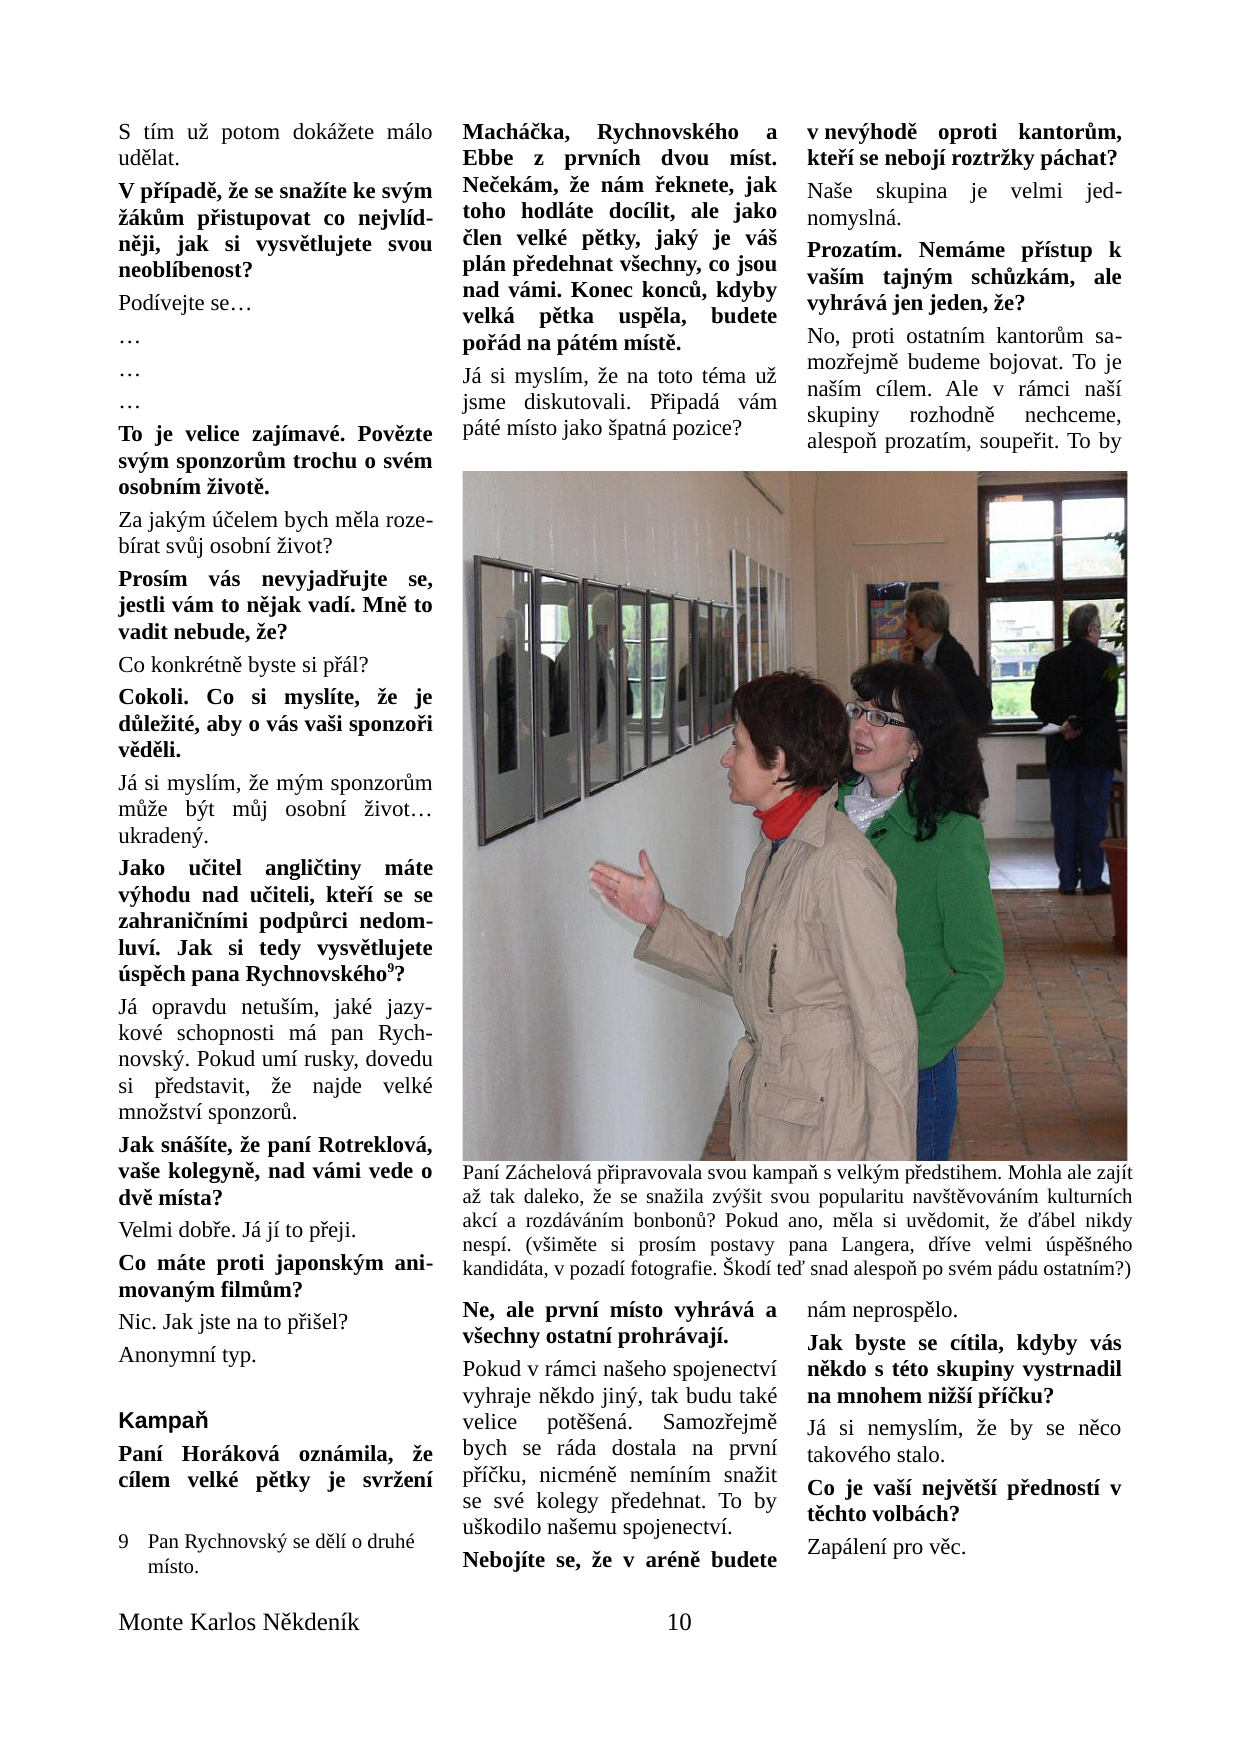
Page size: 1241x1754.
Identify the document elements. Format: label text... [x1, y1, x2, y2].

text Kampaň [118, 1407, 433, 1433]
text Nic. Jak jste na to přišel? [118, 1308, 433, 1335]
text Naše skupina je velmi jed­nomyslná. [807, 177, 1122, 230]
text Co je vaší největší předností v těchto volbách? [807, 1474, 1122, 1526]
text Já si myslím, že mým sponzorům může být můj osobní život… ukradený. [118, 769, 433, 848]
text … [118, 388, 433, 414]
text Co konkrétně byste si přál? [118, 651, 433, 677]
text Pan Rychnovský se dělí o druhé místo. [118, 1529, 433, 1578]
text Cokoli. Co si myslíte, že je důležité, aby o vás vaši sponzoři věděli. [118, 683, 433, 762]
text Ne, ale první místo vyhrává a všechny ostatní prohrávají. [462, 1297, 777, 1349]
text Jak snášíte, že paní Rotreklová, vaše kolegyně, nad vámi vede o dvě místa? [118, 1131, 433, 1210]
text Já si myslím, že na toto téma už jsme diskutovali. Připadá vám páté místo jako špatná pozice? [462, 362, 777, 441]
text v nevýhodě oproti kantorům, kteří se nebojí roztržky páchat? [807, 118, 1122, 171]
text Podívejte se… [118, 289, 433, 316]
text Prozatím. Nemáme přístup k vaším tajným schůzkám, ale vyhrává jen jeden, že? [807, 236, 1122, 316]
text Nebojíte se, že v aréně budete [462, 1546, 777, 1573]
text [462, 447, 777, 471]
text Anonymní typ. [118, 1341, 433, 1368]
text Macháčka, Rychnovského a Ebbe z prvních dvou míst. Nečekám, že nám řeknete, jak toho hodláte docílit, ale jako člen velké pětky, jaký je váš plán předehnat všechny, co jsou nad vámi. Konec konců, kdyby velká pětka uspěla, budete pořád na pátém místě. [462, 118, 777, 355]
text Prosím vás nevyjadřujte se, jestli vám to nějak vadí. Mně to vadit nebude, že? [118, 565, 433, 644]
text nám neprospělo. [807, 1297, 1122, 1322]
text Zapálení pro věc. [807, 1533, 1122, 1559]
text Jak byste se cítila, kdyby vás někdo s této skupiny vystrnadil na mnohem nižší příčku? [807, 1329, 1122, 1408]
text V případě, že se snažíte ke svým žákům přistupovat co nejvlíd­něji, jak si vysvětlujete svou neoblíbenost? [118, 177, 433, 283]
text S tím už potom dokážete málo udělat. [118, 118, 433, 171]
text Za jakým účelem bych měla roze­bírat svůj osobní život? [118, 506, 433, 559]
text … [118, 355, 433, 381]
text … [118, 322, 433, 348]
text Pokud v rámci našeho spojenectví vyhraje někdo jiný, tak budu také velice potěšená. Samozřejmě bych se ráda dostala na první příčku, nicméně nemíním snažit se své kolegy předehnat. To by uškodilo našemu spojenectví. [462, 1355, 777, 1540]
text Co máte proti japonským ani­movaným filmům? [118, 1249, 433, 1302]
text Jako učitel angličtiny máte výhodu nad učiteli, kteří se se zahraničními podpůrci nedom­luví. Jak si tedy vysvětlujete úspěch pana Rychnovského? [118, 854, 433, 986]
text No, proti ostatním kantorům sa­mozřejmě budeme bojovat. To je naším cílem. Ale v rámci naší skupiny rozhodně nechceme, alespoň prozatím, soupeřit. To by [807, 322, 1122, 471]
text To je velice zajímavé. Povězte svým sponzorům trochu o svém osobním životě. [118, 420, 433, 499]
text Velmi dobře. Já jí to přeji. [118, 1216, 433, 1243]
text Já opravdu netuším, jaké jazy-kové schopnosti má pan Rych-novský. Pokud umí rusky, dovedu si představit, že najde velké množství sponzorů. [118, 993, 433, 1124]
text Paní Horáková oznámila, že cílem velké pětky je svržení [118, 1440, 433, 1492]
picture [462, 471, 1128, 1161]
text Já si nemyslím, že by se něco takového stalo. [807, 1414, 1122, 1467]
